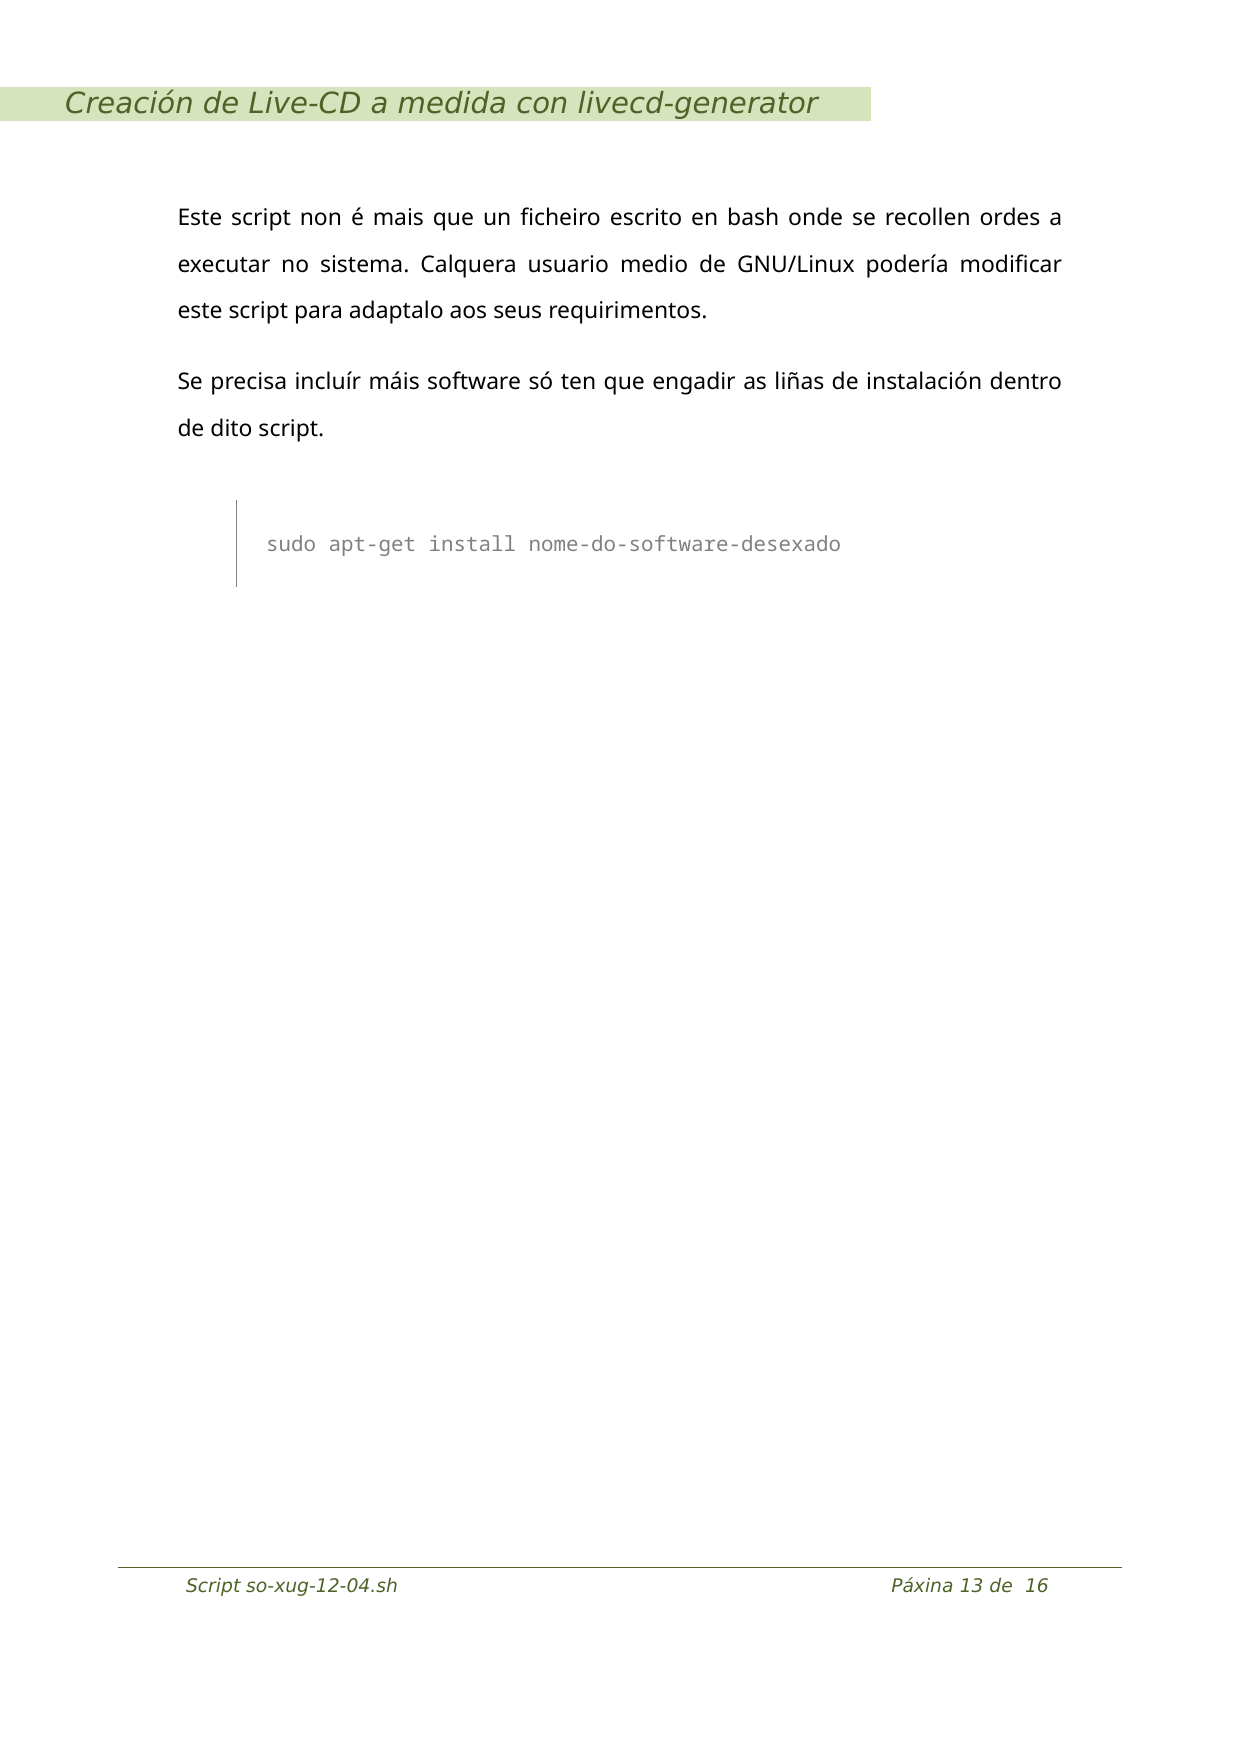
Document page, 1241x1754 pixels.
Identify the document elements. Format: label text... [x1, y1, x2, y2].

text sudo apt-get install nome-do-software-desexado [237, 500, 1063, 587]
text Este script non é mais que un ficheiro escrito en bash onde se recollen ordes a executar no sistema. Calquera usuario medio de GNU/Linux podería modificar este script para adaptalo aos seus requirimentos. [177, 201, 1063, 326]
text Se precisa incluír máis software só ten que engadir as liñas de instalación dentro de dito script. [177, 365, 1063, 443]
